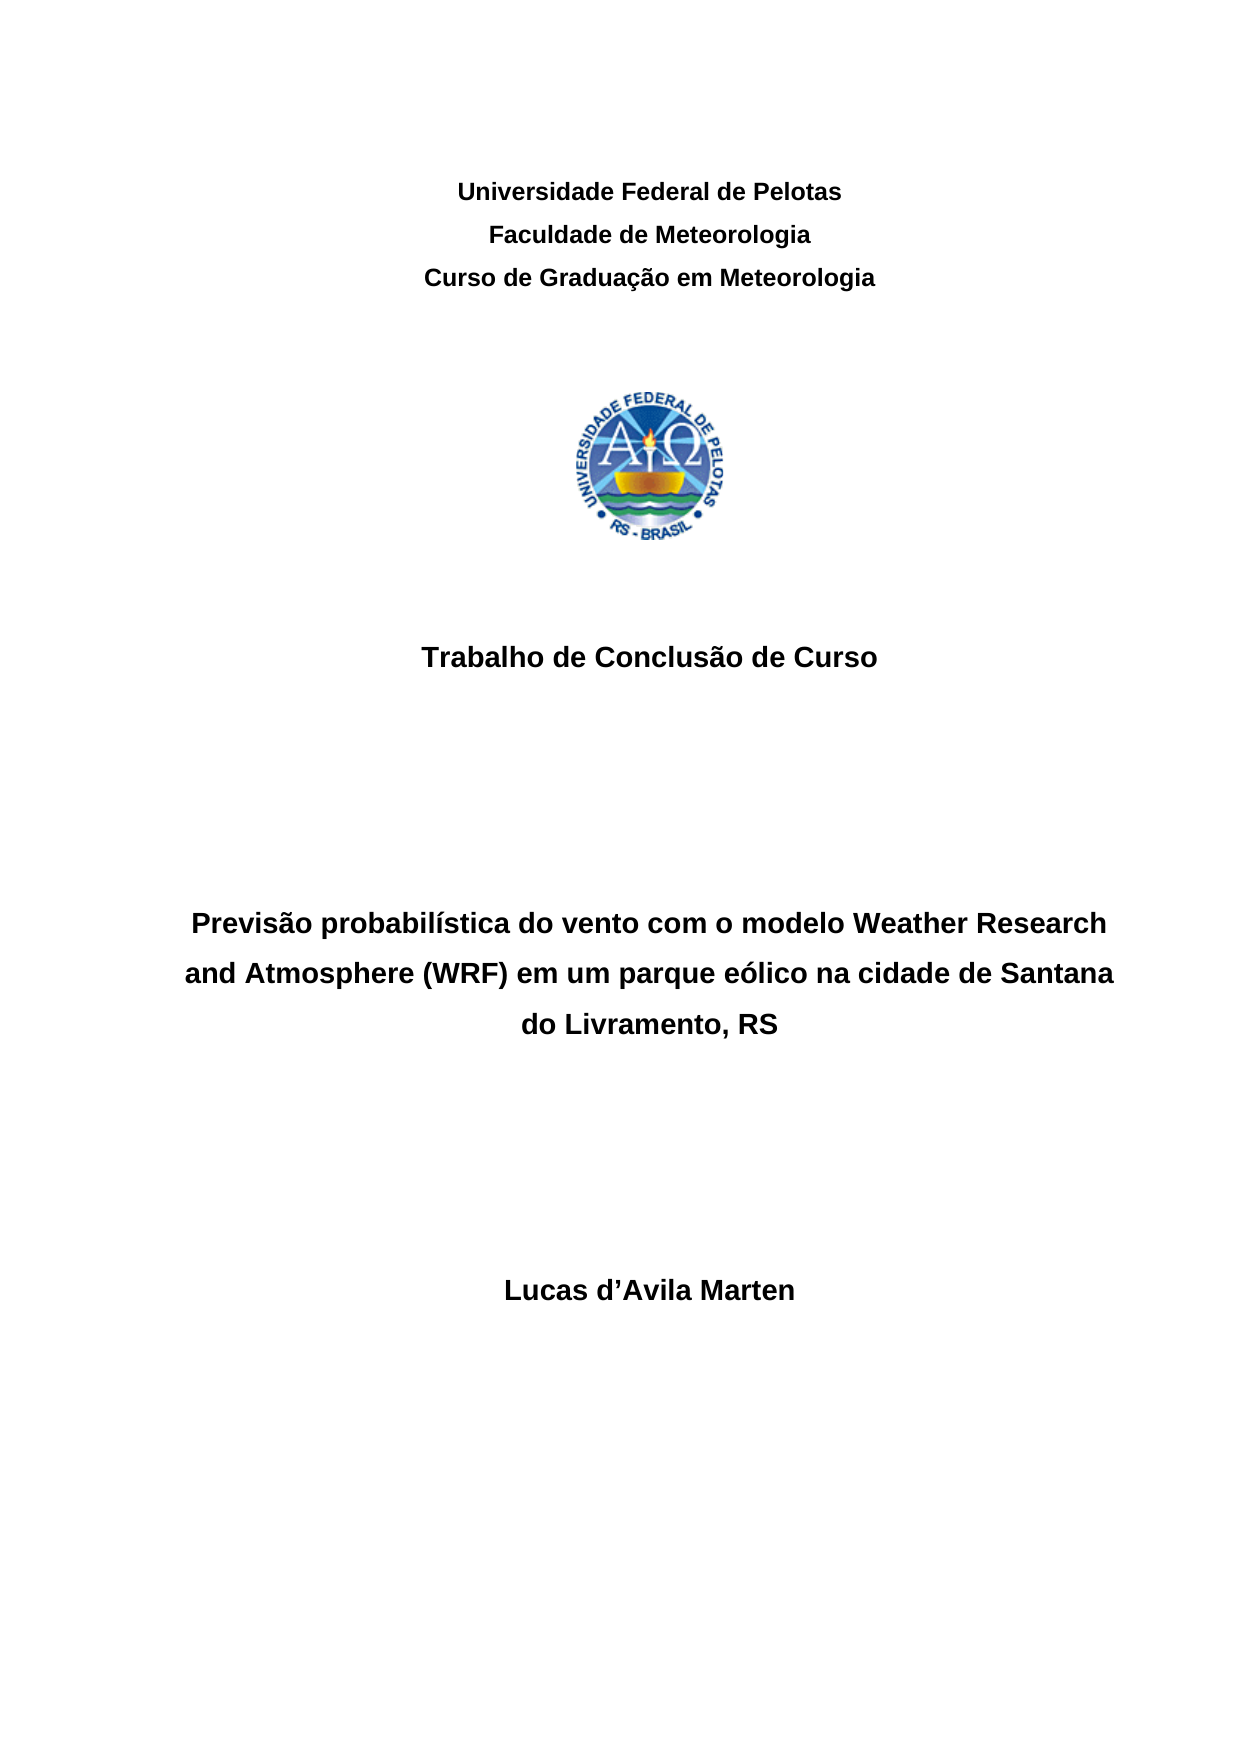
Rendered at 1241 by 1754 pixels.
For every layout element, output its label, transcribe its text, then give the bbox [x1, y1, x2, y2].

text Curso de Graduação em Meteorologia [177, 263, 1122, 292]
text Previsão probabilística do vento com o modelo Weather Research and Atmosphere (WRF) em um parque eólico na cidade de Santana do Livramento, RS [177, 906, 1122, 1040]
text Faculdade de Meteorologia [177, 220, 1122, 249]
text Lucas d’Avila Marten [177, 1273, 1122, 1306]
picture [576, 392, 724, 540]
text Trabalho de Conclusão de Curso [177, 640, 1122, 674]
text Universidade Federal de Pelotas [177, 177, 1122, 206]
